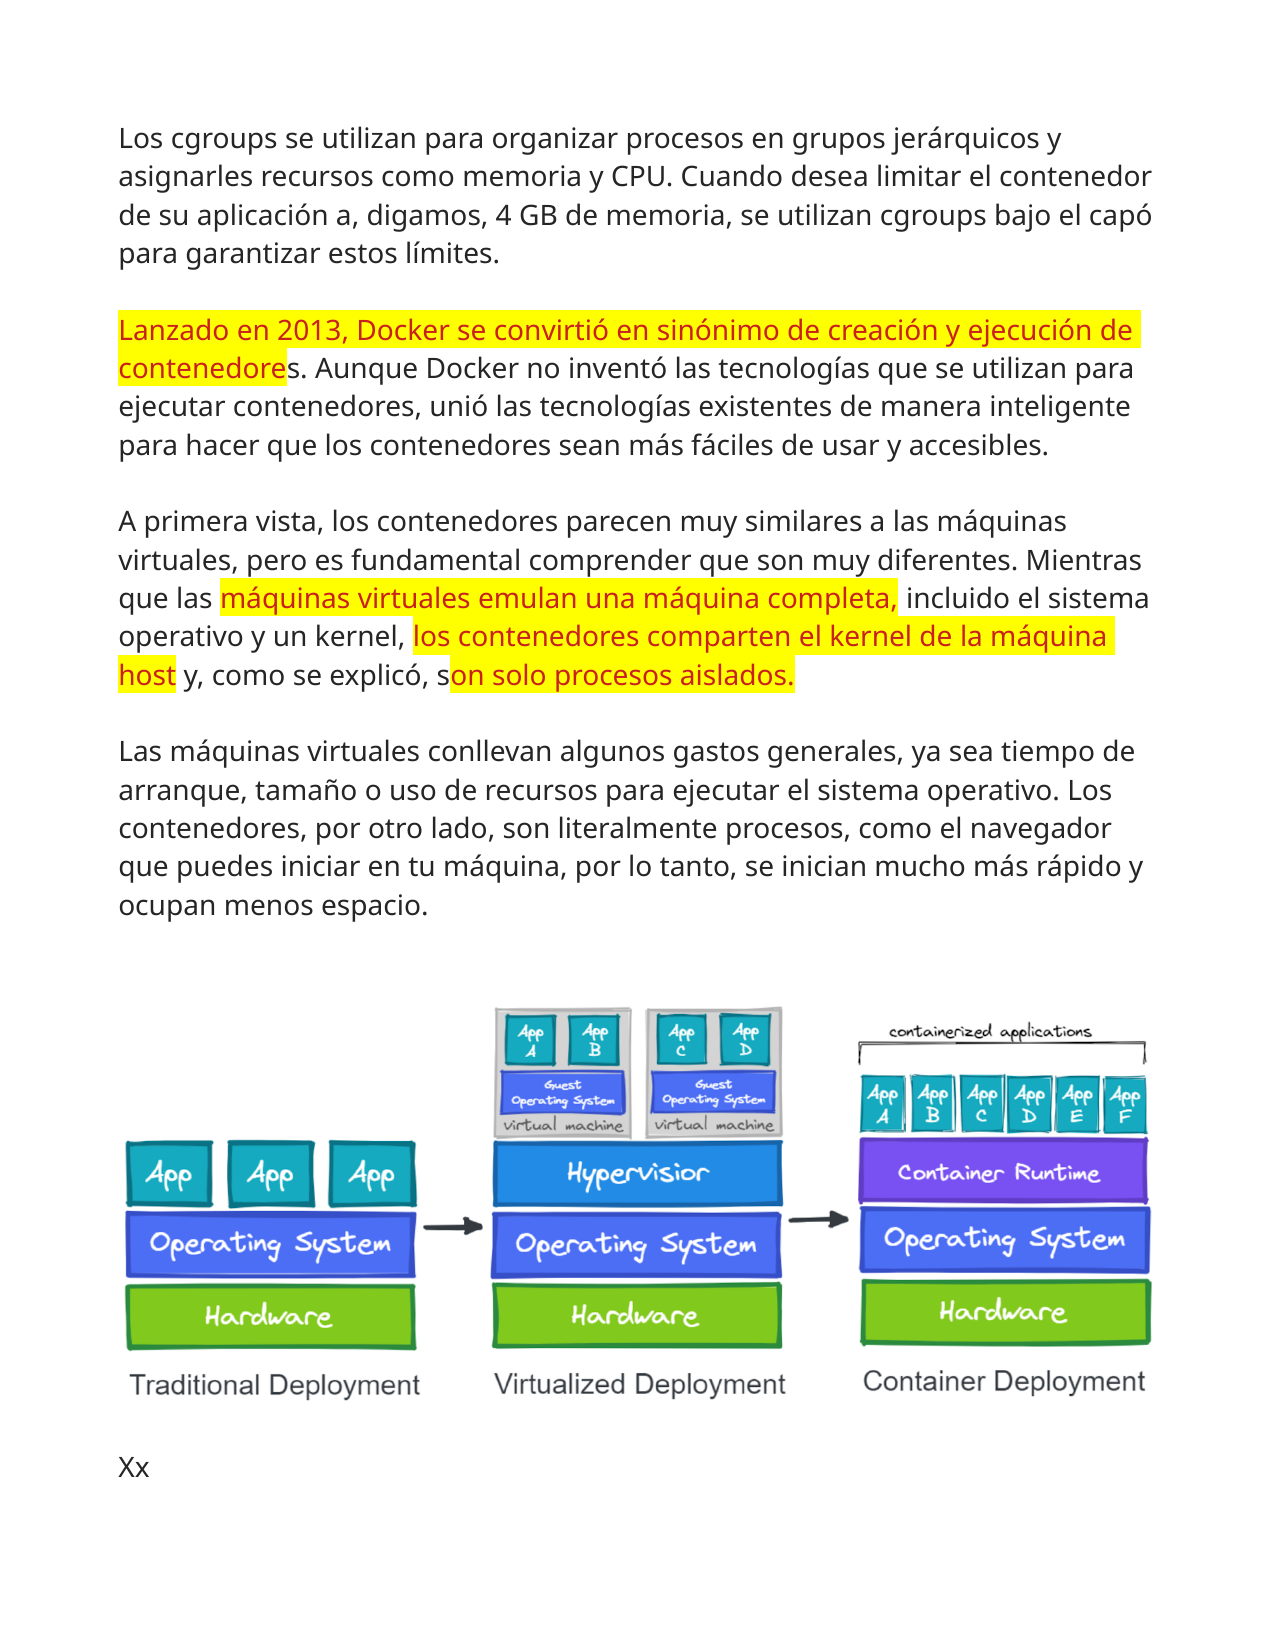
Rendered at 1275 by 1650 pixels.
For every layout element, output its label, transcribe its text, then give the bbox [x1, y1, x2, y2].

text Xx [118, 1448, 1157, 1486]
text A primera vista, los contenedores parecen muy similares a las máquinas virtuales, pero es fundamental comprender que son muy diferentes. Mientras que las máquinas virtuales emulan una máquina completa, incluido el sistema operativo y un kernel, los contenedores comparten el kernel de la máquina host y, como se explicó, son solo procesos aislados. [118, 501, 1157, 693]
text Lanzado en 2013, Docker se convirtió en sinónimo de creación y ejecución de contenedores. Aunque Docker no inventó las tecnologías que se utilizan para ejecutar contenedores, unió las tecnologías existentes de manera inteligente para hacer que los contenedores sean más fáciles de usar y accesibles. [118, 310, 1157, 463]
text Las máquinas virtuales conllevan algunos gastos generales, ya sea tiempo de arranque, tamaño o uso de recursos para ejecutar el sistema operativo. Los contenedores, por otro lado, son literalmente procesos, como el navegador que puedes iniciar en tu máquina, por lo tanto, se inician mucho más rápido y ocupan menos espacio. [118, 731, 1157, 923]
text Los cgroups se utilizan para organizar procesos en grupos jerárquicos y asignarles recursos como memoria y CPU. Cuando desea limitar el contenedor de su aplicación a, digamos, 4 GB de memoria, se utilizan cgroups bajo el capó para garantizar estos límites. [118, 118, 1157, 271]
picture [118, 999, 1157, 1410]
